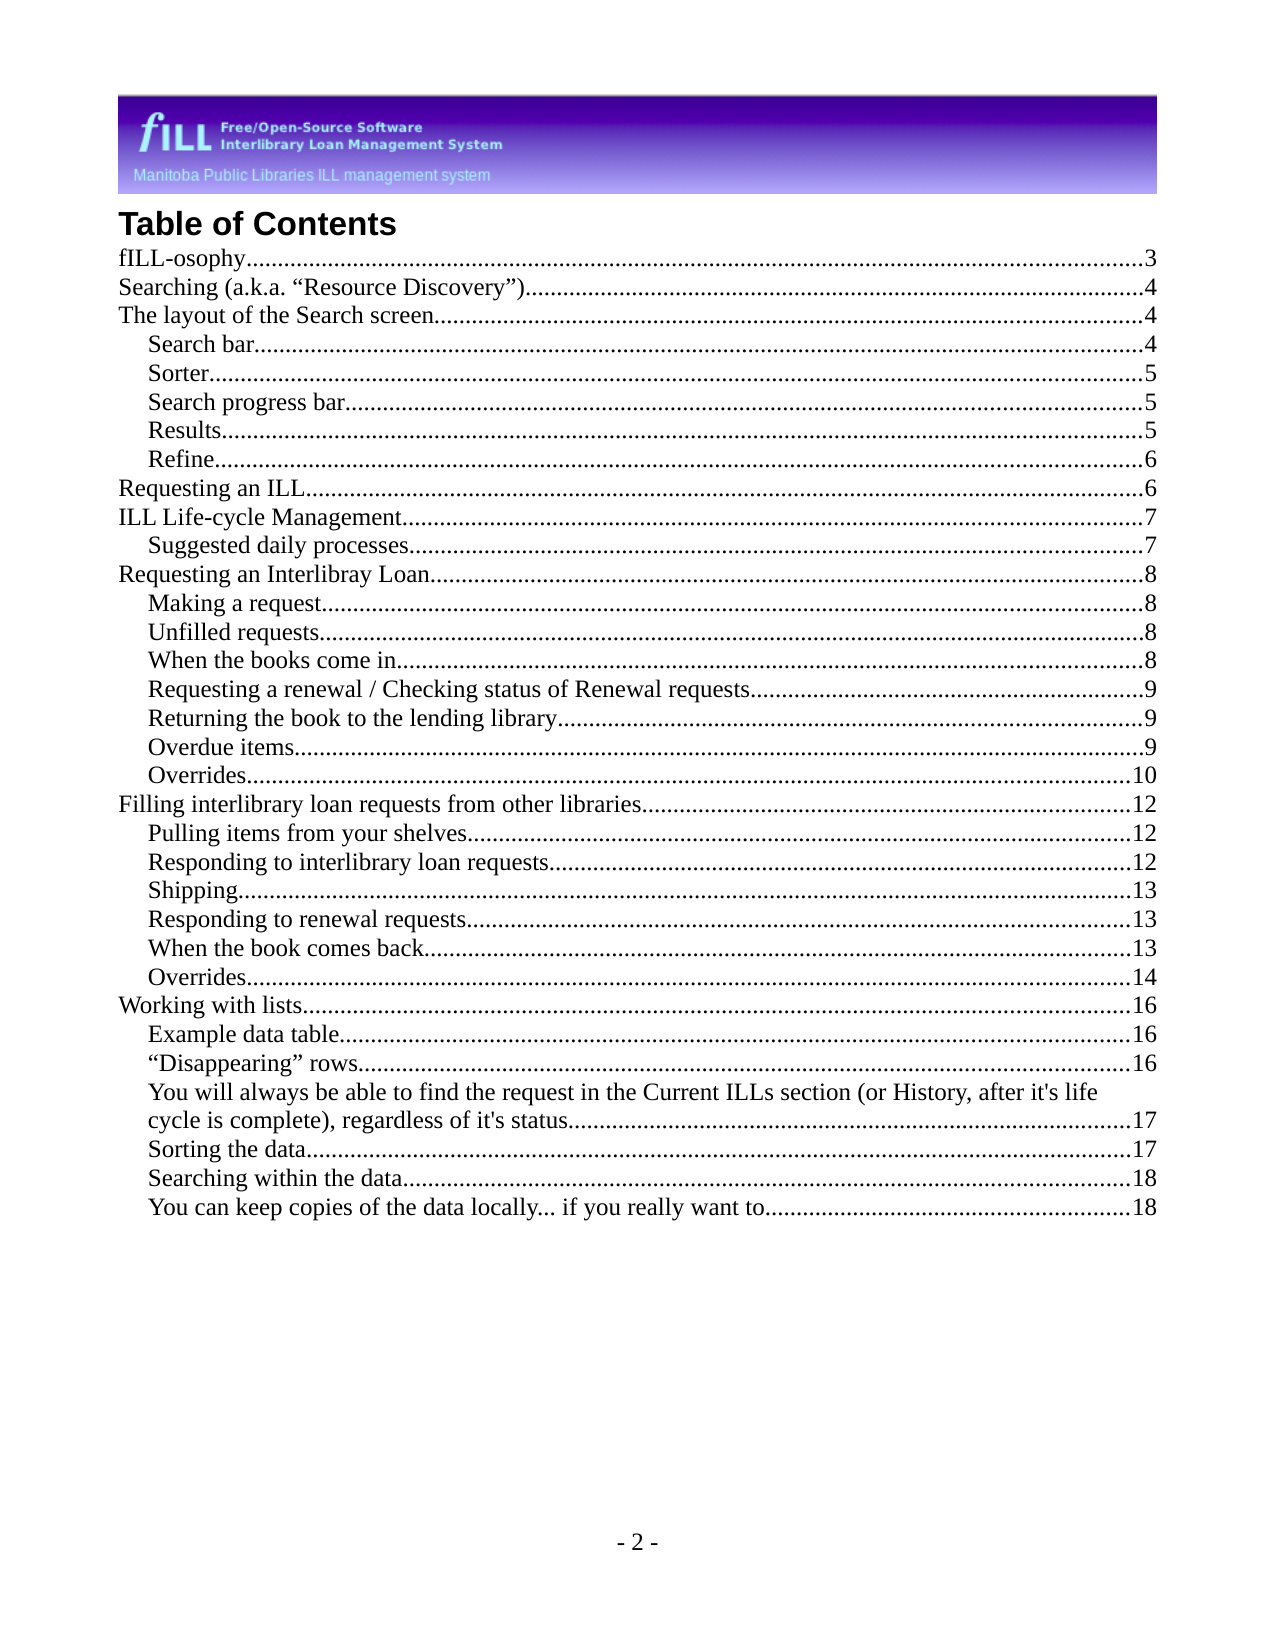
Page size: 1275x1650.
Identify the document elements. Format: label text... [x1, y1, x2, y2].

text Searching within the data 18 [148, 1163, 1157, 1192]
text Overrides 14 [148, 962, 1157, 990]
text You can keep copies of the data locally... if you really want to 18 [148, 1192, 1157, 1220]
text Pulling items from your shelves 12 [148, 818, 1157, 847]
text Refine 6 [148, 444, 1157, 473]
text Results 5 [148, 415, 1157, 444]
text Returning the book to the lending library 9 [148, 703, 1157, 732]
text Overrides 10 [148, 760, 1157, 789]
text Search bar 4 [148, 329, 1157, 358]
text Searching (a.k.a. “Resource Discovery”) 4 [118, 272, 1157, 300]
text Unfilled requests 8 [148, 617, 1157, 645]
text Working with lists 16 [118, 990, 1157, 1019]
text The layout of the Search screen 4 [118, 300, 1157, 329]
text Sorter 5 [148, 358, 1157, 387]
text Requesting an Interlibray Loan 8 [118, 559, 1157, 588]
text “Disappearing” rows 16 [148, 1048, 1157, 1077]
text Suggested daily processes 7 [148, 530, 1157, 559]
text Requesting a renewal / Checking status of Renewal requests 9 [148, 674, 1157, 703]
picture [118, 94, 1157, 194]
text Sorting the data 17 [148, 1134, 1157, 1163]
text Example data table 16 [148, 1019, 1157, 1048]
text Requesting an ILL 6 [118, 473, 1157, 502]
text Search progress bar 5 [148, 387, 1157, 415]
text Filling interlibrary loan requests from other libraries 12 [118, 789, 1157, 818]
text Responding to renewal requests 13 [148, 904, 1157, 933]
text You will always be able to find the request in the Current ILLs section (or History, after it's life cycle is complete), regardless of it's status. 17 [148, 1077, 1157, 1134]
text ILL Life-cycle Management 7 [118, 502, 1157, 530]
text fILL-osophy 3 [118, 243, 1157, 272]
text When the book comes back 13 [148, 933, 1157, 962]
text Making a request 8 [148, 588, 1157, 617]
text Shipping 13 [148, 875, 1157, 904]
text Overdue items 9 [148, 732, 1157, 760]
text When the books come in 8 [148, 645, 1157, 674]
subtitle Table of Contents [118, 204, 1157, 243]
text Responding to interlibrary loan requests 12 [148, 847, 1157, 875]
